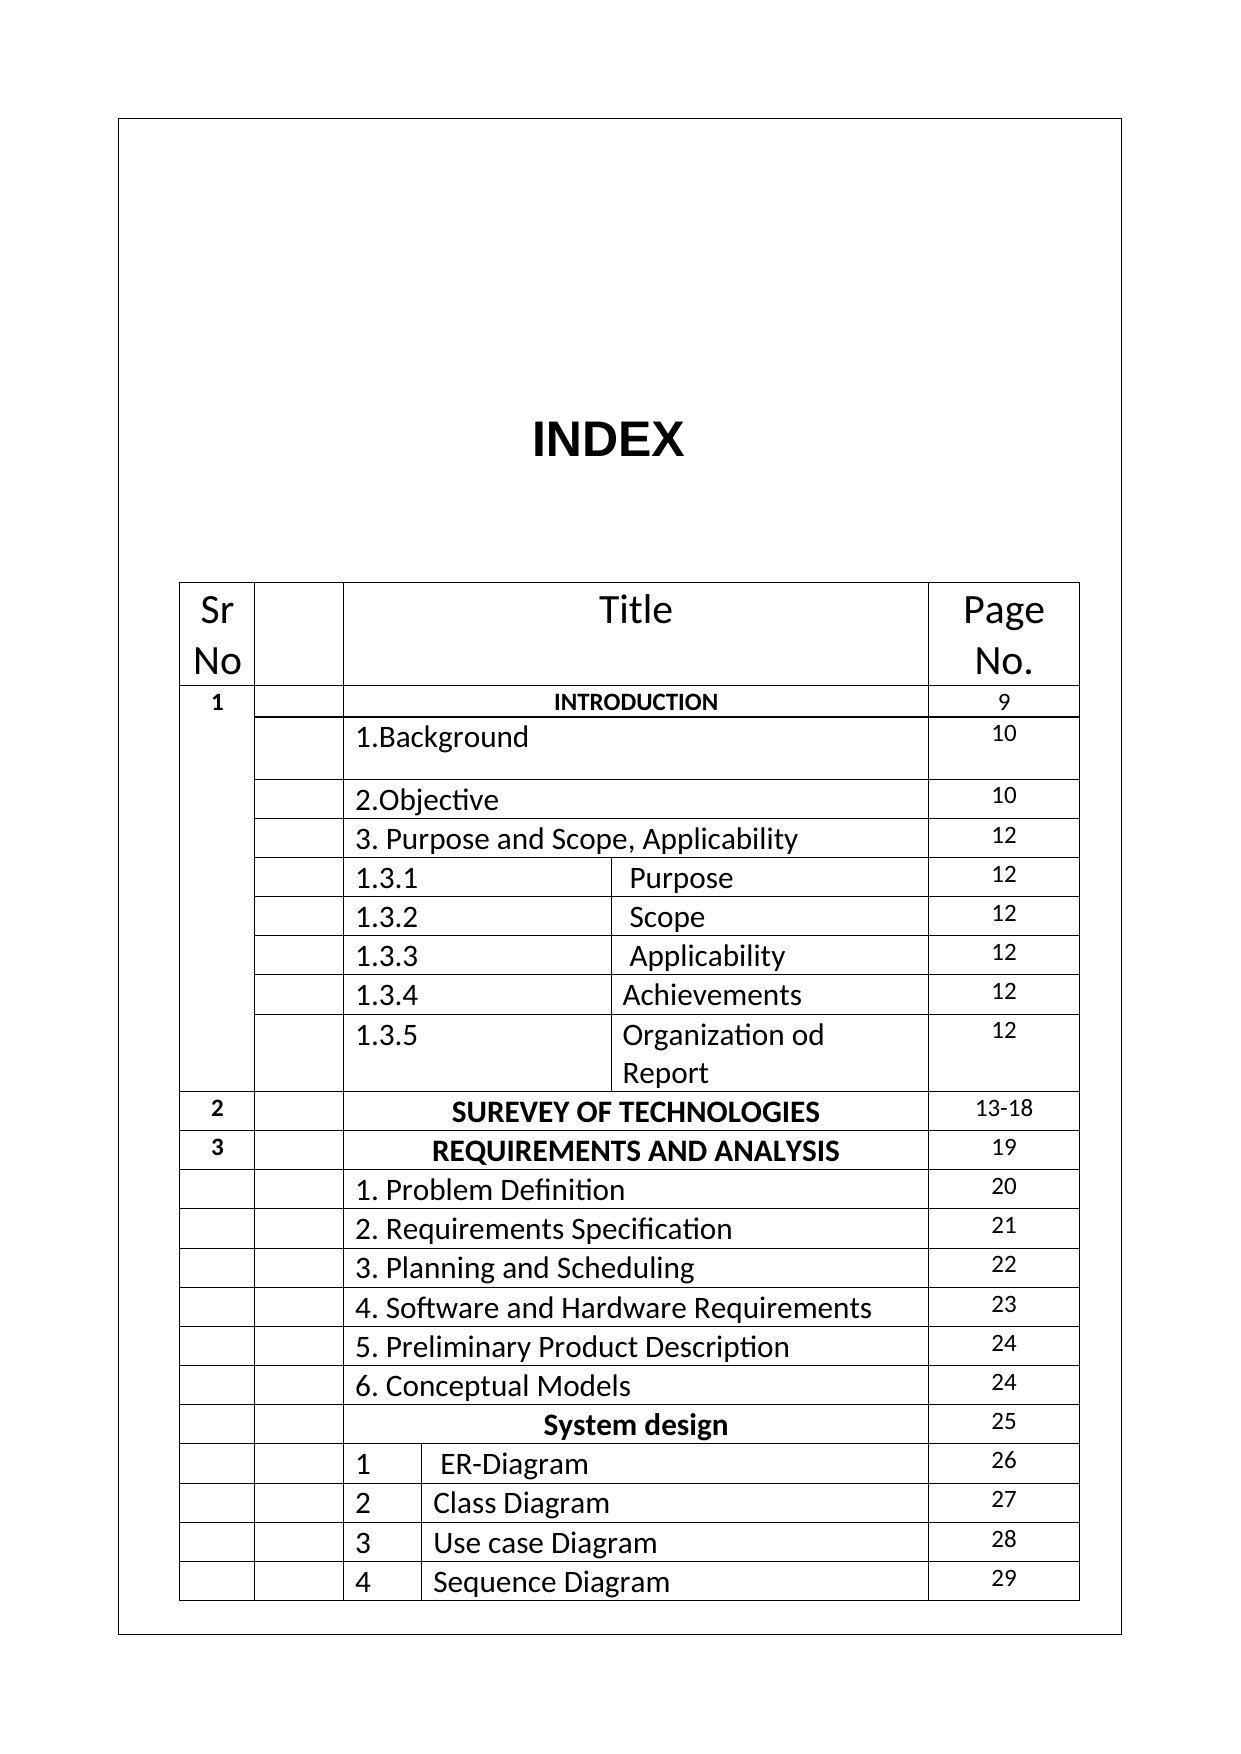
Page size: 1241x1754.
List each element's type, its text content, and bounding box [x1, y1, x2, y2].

table_cell [255, 858, 343, 896]
table_cell 3 [180, 1131, 254, 1169]
table_cell 1.Background [344, 718, 928, 778]
table_cell Scope [612, 897, 928, 935]
table_cell System design [344, 1405, 928, 1443]
table_cell Class Diagram [422, 1484, 928, 1522]
table_cell [255, 1405, 343, 1443]
table_cell 25 [929, 1405, 1079, 1443]
table_cell 24 [929, 1366, 1079, 1404]
table_cell [180, 1209, 254, 1247]
table_cell 24 [929, 1327, 1079, 1365]
table_cell [255, 1523, 343, 1561]
table_header Title [344, 583, 928, 685]
table_cell 2.Objective [344, 780, 928, 818]
table_cell [255, 1366, 343, 1404]
table_cell INTRODUCTION [344, 686, 928, 716]
table_cell Purpose [612, 858, 928, 896]
table_cell 4 [344, 1562, 421, 1600]
table_cell 27 [929, 1484, 1079, 1522]
table_header [255, 583, 343, 685]
table_cell 1.3.4 [344, 975, 611, 1013]
table_cell 2 [344, 1484, 421, 1522]
table_cell 13-18 [929, 1092, 1079, 1130]
table_cell [255, 897, 343, 935]
table_cell 1.3.3 [344, 936, 611, 974]
table_cell [255, 1131, 343, 1169]
table_cell [180, 1288, 254, 1326]
table_cell [255, 1562, 343, 1600]
table_cell [255, 686, 343, 716]
table_cell 12 [929, 819, 1079, 857]
table_cell 12 [929, 897, 1079, 935]
table_cell 12 [929, 936, 1079, 974]
table_cell [255, 1327, 343, 1365]
table_cell 12 [929, 975, 1079, 1013]
table_cell [255, 1209, 343, 1247]
table_cell 1 [344, 1444, 421, 1482]
table_cell [255, 1484, 343, 1522]
table_cell [255, 718, 343, 778]
table_cell [180, 1170, 254, 1208]
table_cell 20 [929, 1170, 1079, 1208]
table_cell [255, 1444, 343, 1482]
table_header Page No. [929, 583, 1079, 685]
table_cell Use case Diagram [422, 1523, 928, 1561]
table_cell 3 [344, 1523, 421, 1561]
table_cell 5. Preliminary Product Description [344, 1327, 928, 1365]
table_cell 9 [929, 686, 1079, 716]
table_cell [255, 1015, 343, 1091]
table_cell 19 [929, 1131, 1079, 1169]
table_cell 29 [929, 1562, 1079, 1600]
table_cell 2 [180, 1092, 254, 1130]
table_cell [255, 1092, 343, 1130]
table_cell [255, 819, 343, 857]
table_cell 26 [929, 1444, 1079, 1482]
table_cell 1. Problem Definition [344, 1170, 928, 1208]
table_cell [255, 1170, 343, 1208]
table_cell REQUIREMENTS AND ANALYSIS [344, 1131, 928, 1169]
table_cell Achievements [612, 975, 928, 1013]
table_cell 22 [929, 1249, 1079, 1287]
table_cell SUREVEY OF TECHNOLOGIES [344, 1092, 928, 1130]
table_cell Applicability [612, 936, 928, 974]
table_cell [255, 780, 343, 818]
text INDEX [122, 410, 1118, 467]
table_cell 6. Conceptual Models [344, 1366, 928, 1404]
table_cell [255, 975, 343, 1013]
table_cell [255, 1249, 343, 1287]
table_cell 10 [929, 780, 1079, 818]
table_cell 1.3.1 [344, 858, 611, 896]
table_cell [180, 1562, 254, 1600]
table_cell 23 [929, 1288, 1079, 1326]
table_cell [255, 1288, 343, 1326]
table_cell ER-Diagram [422, 1444, 928, 1482]
table_cell [180, 1484, 254, 1522]
table_cell 3. Planning and Scheduling [344, 1249, 928, 1287]
table_cell Organization od Report [612, 1015, 928, 1091]
table_cell 3. Purpose and Scope, Applicability [344, 819, 928, 857]
table_cell [180, 1444, 254, 1482]
table_cell Sequence Diagram [422, 1562, 928, 1600]
table_cell 12 [929, 858, 1079, 896]
table_cell [180, 1366, 254, 1404]
table_cell 12 [929, 1015, 1079, 1091]
table_cell 21 [929, 1209, 1079, 1247]
table_cell 10 [929, 718, 1079, 778]
table_cell 2. Requirements Specification [344, 1209, 928, 1247]
table_cell 4. Software and Hardware Requirements [344, 1288, 928, 1326]
table_cell [255, 936, 343, 974]
table_cell [180, 1523, 254, 1561]
table_cell [180, 1327, 254, 1365]
table_cell [180, 1249, 254, 1287]
table_cell 1.3.5 [344, 1015, 611, 1091]
table_cell 1.3.2 [344, 897, 611, 935]
table_cell 28 [929, 1523, 1079, 1561]
table_cell [180, 1405, 254, 1443]
table_header Sr No [180, 583, 254, 685]
table_cell 1 [180, 686, 254, 1091]
